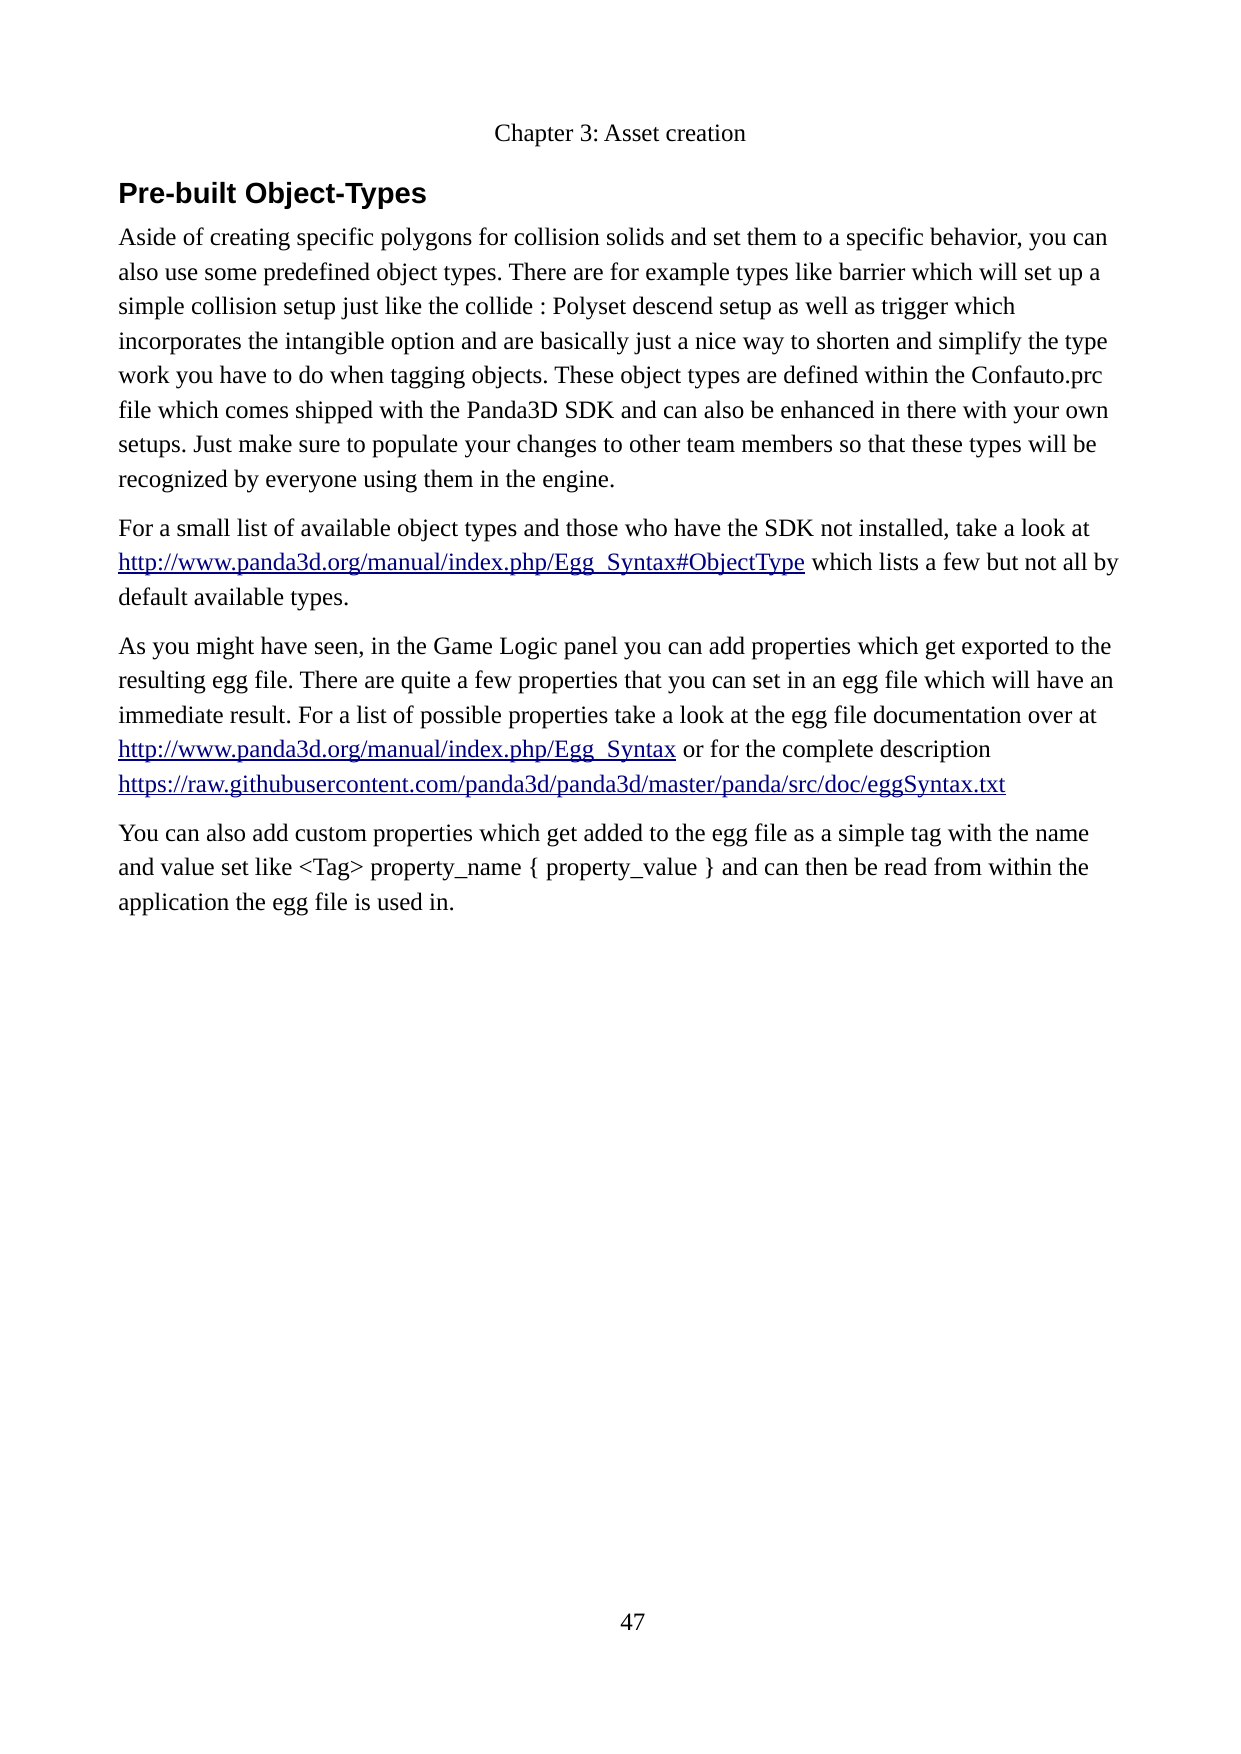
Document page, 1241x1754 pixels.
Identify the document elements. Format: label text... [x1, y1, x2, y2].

text For a small list of available object types and those who have the SDK not installed, take a look at http://www.panda3d.org/manual/index.php/Egg_Syntax#ObjectType which lists a few but not all by default available types. [118, 513, 1122, 610]
subtitle Pre-built Object-Types [118, 176, 1122, 210]
text Aside of creating specific polygons for collision solids and set them to a specific behavior, you can also use some predefined object types. There are for example types like barrier which will set up a simple collision setup just like the collide : Polyset descend setup as well as trigger which incorporates the intangible option and are basically just a nice way to shorten and simplify the type work you have to do when tagging objects. These object types are defined within the Confauto.prc file which comes shipped with the Panda3D SDK and can also be enhanced in there with your own setups. Just make sure to populate your changes to other team members so that these types will be recognized by everyone using them in the engine. [118, 222, 1122, 492]
text As you might have seen, in the Game Logic panel you can add properties which get exported to the resulting egg file. There are quite a few properties that you can set in an egg file which will have an immediate result. For a list of possible properties take a look at the egg file documentation over at http://www.panda3d.org/manual/index.php/Egg_Syntax or for the complete description https://raw.githubusercontent.com/panda3d/panda3d/master/panda/src/doc/eggSyntax.txt [118, 631, 1122, 797]
